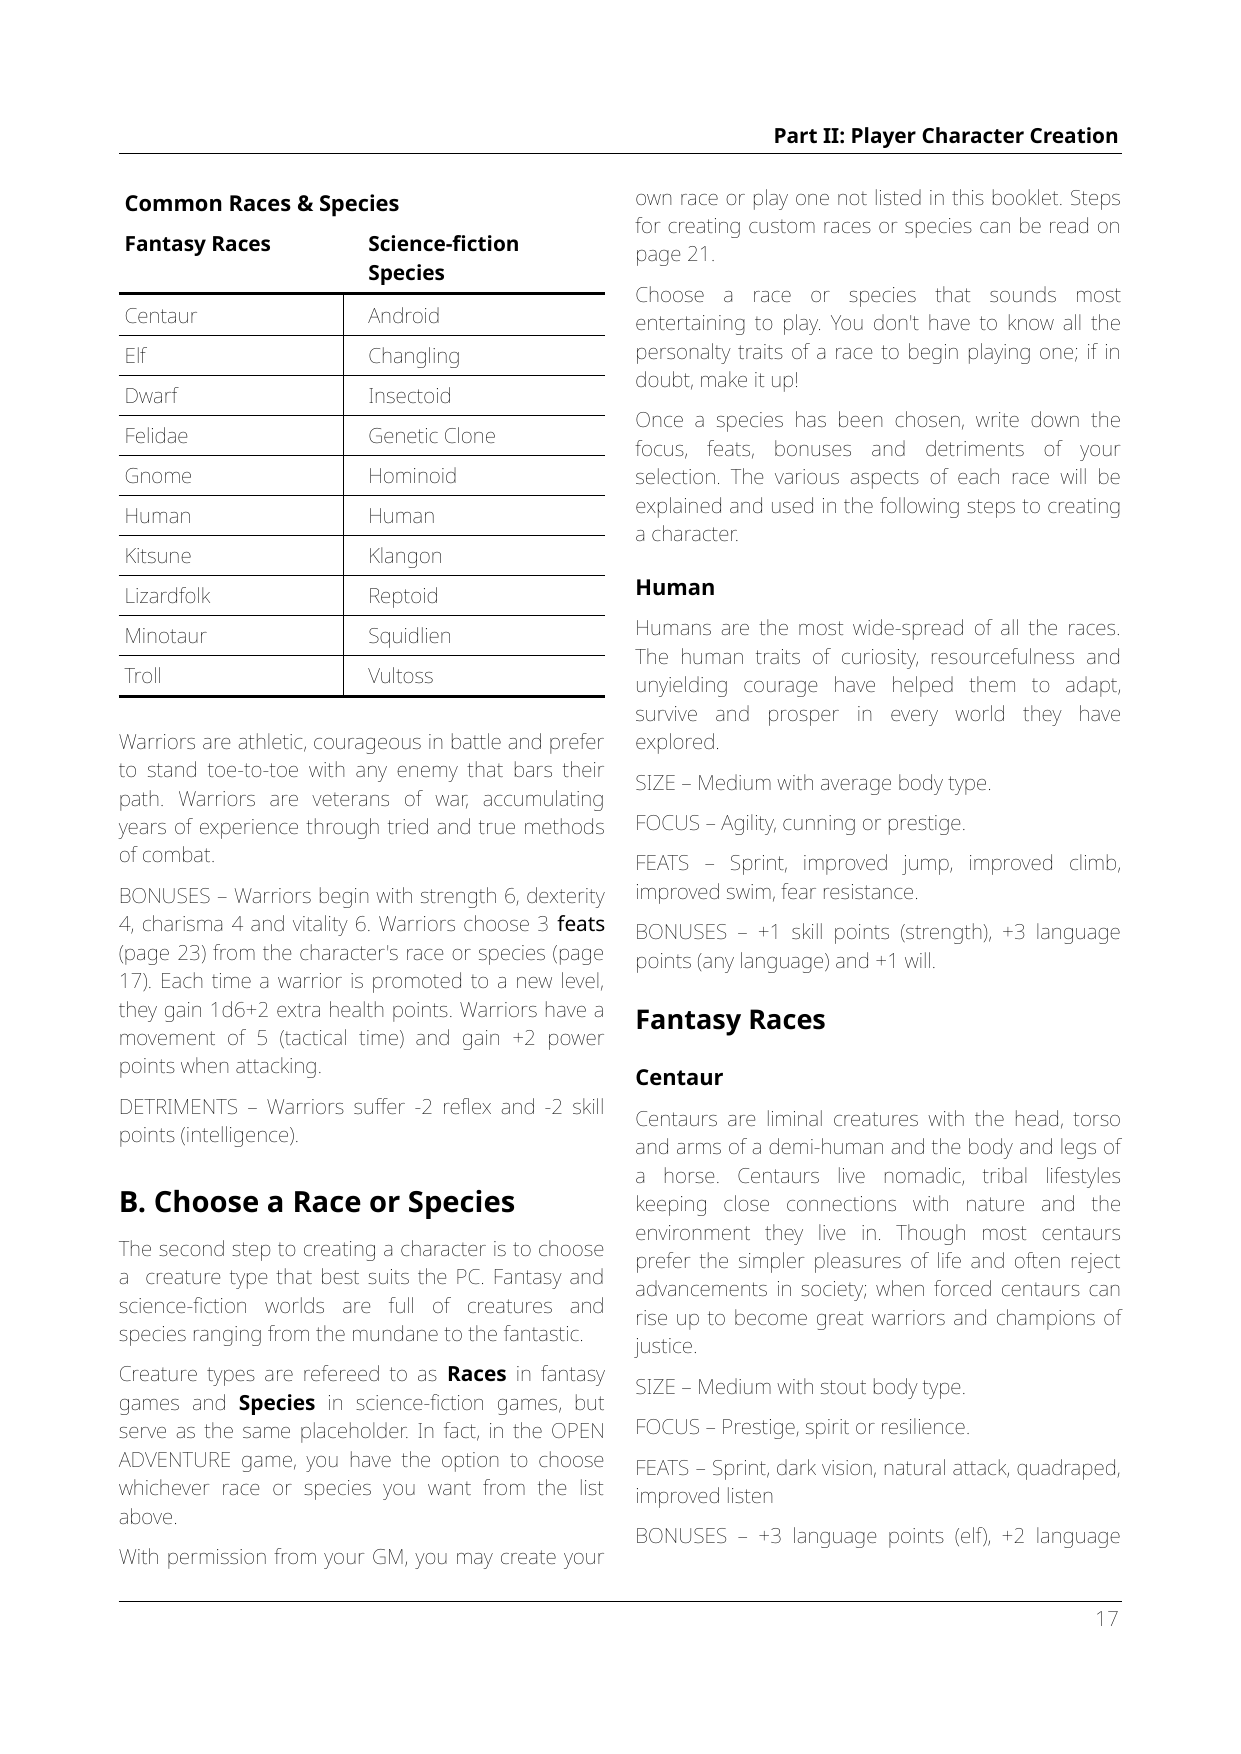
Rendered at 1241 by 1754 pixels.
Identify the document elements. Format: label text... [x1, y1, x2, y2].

table_cell Squidlien [362, 616, 604, 655]
table_cell Hominoid [362, 456, 604, 495]
table_cell Centaur [119, 295, 343, 335]
text Creature types are refereed to as Races in fantasy games and Species in science-fiction games, but serve as the same placeholder. In fact, in the OPEN ADVENTURE game, you have the option to choose whichever race or species you want from the list above. [118, 1359, 605, 1530]
table_cell [344, 336, 362, 375]
text With permission from your GM, you may create your own race or play one not listed in this booklet. Steps for creating custom races or species can be read on page 16. [635, 183, 1122, 268]
text FEATS – Sprint, improved jump, improved climb, improved swim, fear resistance. [635, 848, 1122, 905]
table_cell Elf [119, 336, 343, 375]
table_cell Science-fiction Species [362, 224, 604, 292]
text Once a species has been chosen, write down the focus, feats, bonuses and detriments of your selection. The various aspects of each race will be explained and used in the following steps to creating a character. [635, 406, 1122, 548]
table_cell Changling [362, 336, 604, 375]
text DETRIMENTS – Warriors suffer -2 reflex and -2 skill points (intelligence). [118, 1092, 605, 1149]
text Choose a race or species that sounds most entertaining to play. You don't have to know all the personalty traits of a race to begin playing one; if in doubt, make it up! [635, 280, 1122, 394]
text FOCUS – Agility, cunning or prestige. [635, 808, 1122, 837]
table_cell [344, 496, 362, 535]
table_cell Gnome [119, 456, 343, 495]
text Centaur [635, 1062, 1122, 1092]
table_cell [344, 224, 362, 292]
table_cell Dwarf [119, 376, 343, 415]
subtitle B. Choose a Race or Species [118, 1182, 605, 1221]
table_cell [344, 616, 362, 655]
table_cell Genetic Clone [362, 416, 604, 455]
table_cell Fantasy Races [119, 224, 343, 292]
table_cell [344, 376, 362, 415]
text Human [635, 572, 1122, 602]
text FOCUS – Prestige, spirit or resilience. [635, 1412, 1122, 1441]
table_cell [344, 656, 362, 695]
table_cell Troll [119, 656, 343, 695]
text BONUSES – +3 language points (elf), +2 language [635, 1522, 1122, 1550]
table_cell [344, 576, 362, 615]
table_cell Android [362, 295, 604, 335]
table_cell Human [362, 496, 604, 535]
table_cell Minotaur [119, 616, 343, 655]
table_cell [344, 295, 362, 335]
text Warriors are athletic, courageous in battle and prefer to stand toe-to-toe with any enemy that bars their path. Warriors are veterans of war, accumulating years of experience through tried and true methods of combat. [118, 698, 605, 869]
table_cell Klangon [362, 536, 604, 575]
table_cell Insectoid [362, 376, 604, 415]
text The second step to creating a character is to choose a creature type that best suits the PC. Fantasy and science-fiction worlds are full of creatures and species ranging from the mundane to the fantastic. [118, 1234, 605, 1348]
table_cell [344, 416, 362, 455]
subtitle Fantasy Races [635, 1001, 1122, 1038]
text SIZE – Medium with stout body type. [635, 1372, 1122, 1400]
text BONUSES – +1 skill points (strength), +3 language points (any language) and +1 will. [635, 917, 1122, 974]
table_cell [344, 536, 362, 575]
table_cell Felidae [119, 416, 343, 455]
table_cell Vultoss [362, 656, 604, 695]
table_cell Reptoid [362, 576, 604, 615]
table_cell Kitsune [119, 536, 343, 575]
table_header Common Races & Species [119, 183, 604, 224]
table_cell [344, 456, 362, 495]
text FEATS – Sprint, dark vision, natural attack, quadraped, improved listen [635, 1453, 1122, 1509]
text BONUSES – Warriors begin with strength 6, dexterity 4, charisma 4 and vitality 6. Warriors choose 3 feats (page 17) from the character's race or species (page 12). Each time a warrior is promoted to a new level, they gain 1d6+2 extra health points. Warriors have a movement of 5 (tactical time) and gain +2 power points when attacking. [118, 881, 605, 1080]
table_cell Human [119, 496, 343, 535]
text Centaurs are liminal creatures with the head, torso and arms of a demi-human and the body and legs of a horse. Centaurs live nomadic, tribal lifestyles keeping close connections with nature and the environment they live in. Though most centaurs prefer the simpler pleasures of life and often reject advancements in society; when forced centaurs can rise up to become great warriors and champions of justice. [635, 1104, 1122, 1360]
text SIZE – Medium with average body type. [635, 768, 1122, 796]
text With permission from your GM, you may create your own race or play one not listed in this booklet. Steps for creating custom races or species can be read on page 16. [118, 1542, 605, 1571]
text Humans are the most wide-spread of all the races. The human traits of curiosity, resourcefulness and unyielding courage have helped them to adapt, survive and prosper in every world they have explored. [635, 613, 1122, 756]
table_cell Lizardfolk [119, 576, 343, 615]
